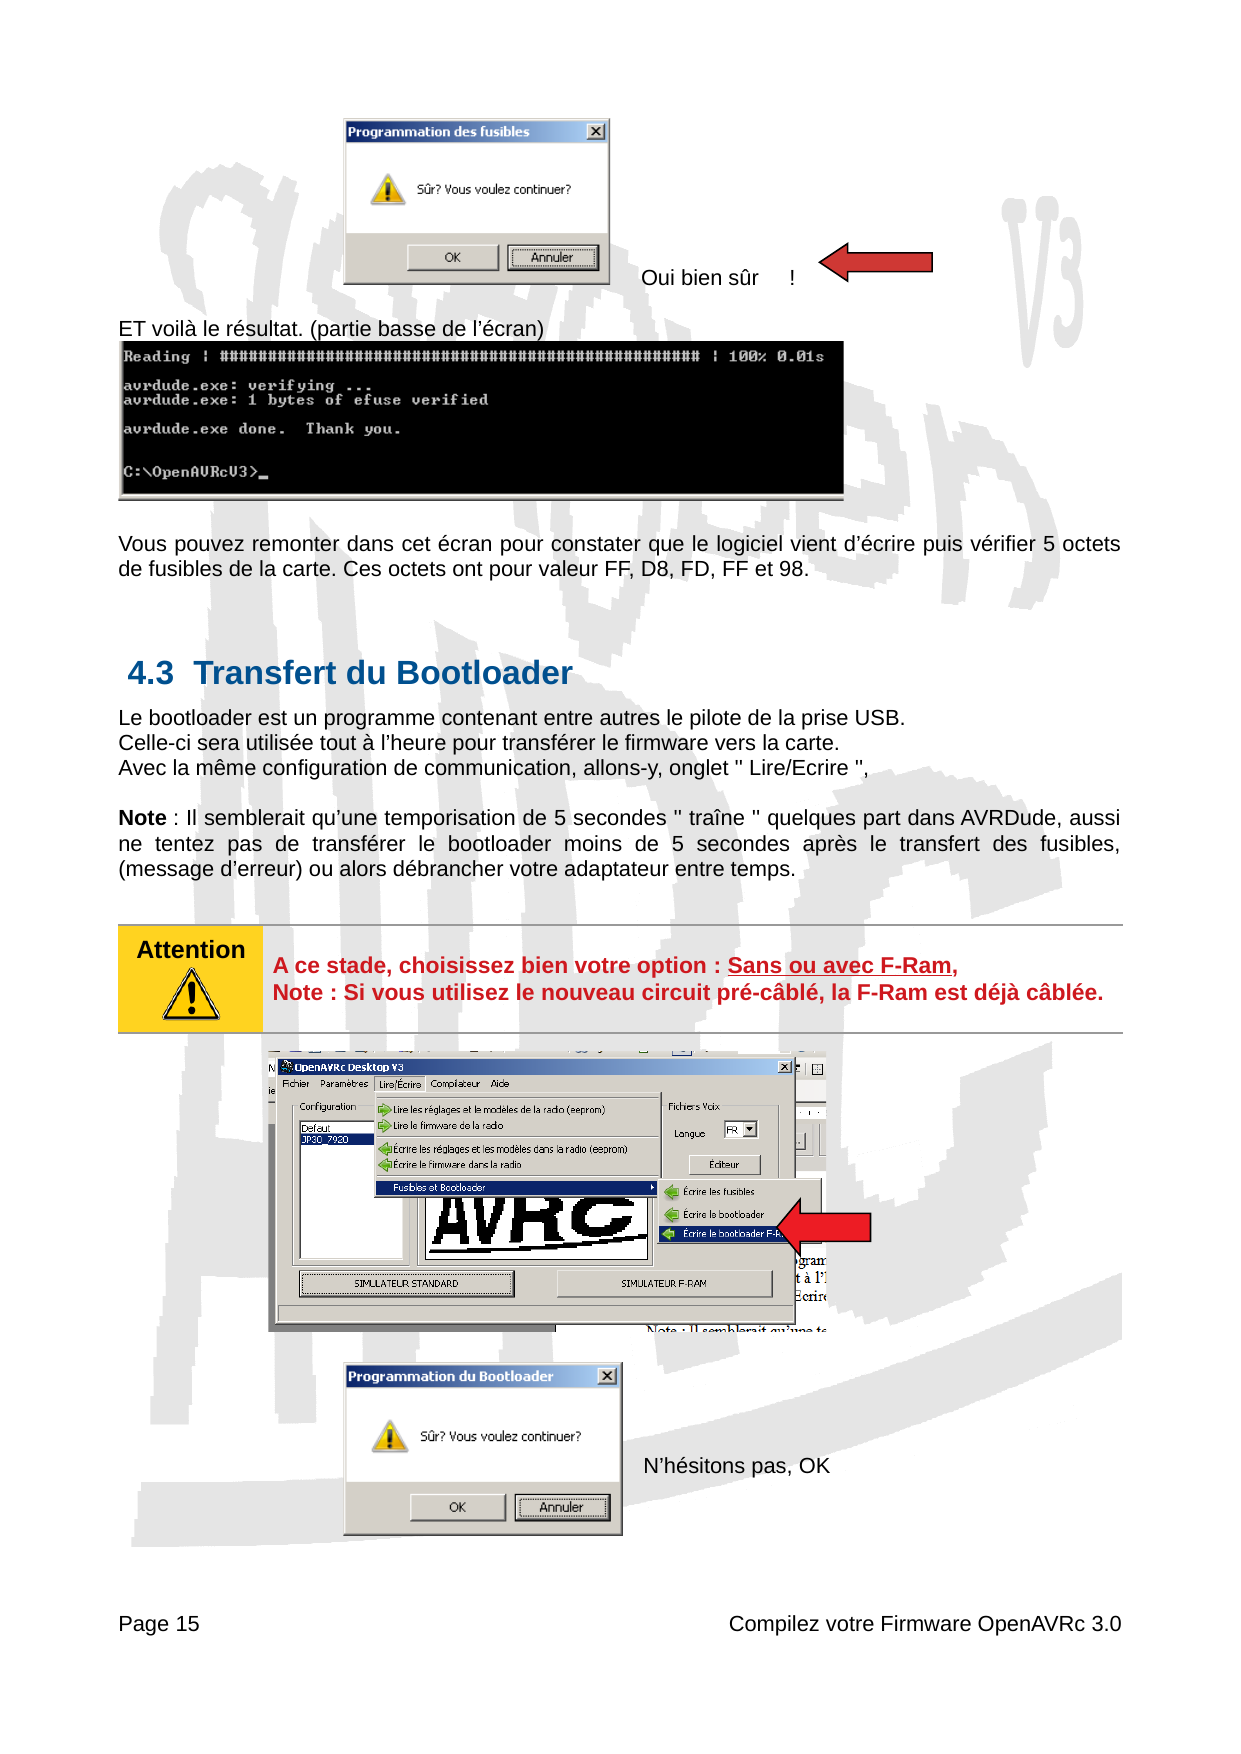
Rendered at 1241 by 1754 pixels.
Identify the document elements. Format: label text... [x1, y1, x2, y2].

text Celle-ci sera utilisée tout à l’heure pour transférer le firmware vers la carte. [118, 729, 1122, 755]
text ET voilà le résultat. (partie basse de l’écran) [118, 316, 1122, 341]
subtitle Transfert du Bootloader [118, 653, 1122, 692]
text Le bootloader est un programme contenant entre autres le pilote de la prise USB. [118, 704, 1122, 729]
table_header A ce stade, choisissez bien votre option : Sans ou avec F-Ram, Note : Si vous utilisez le nouveau circuit pré-câblé, la F-Ram est déjà câblée. [264, 926, 1122, 1032]
picture [343, 118, 611, 285]
text Oui bien sûr ! [118, 118, 1122, 290]
table_header Attention [118, 926, 263, 1032]
text N’hésitons pas, OK [623, 1362, 1122, 1536]
text Avec la même configuration de communication, allons-y, onglet '' Lire/Ecrire '', [118, 755, 1122, 780]
text Vous pouvez remonter dans cet écran pour constater que le logiciel vient d’écrire puis vérifier 5 octets de fusibles de la carte. Ces octets ont pour valeur FF, D8, FD, FF et 98. [118, 530, 1122, 581]
picture [158, 963, 224, 1024]
text [118, 1362, 343, 1536]
text Note : Il semblerait qu’une temporisation de 5 secondes '' traîne '' quelques part dans AVRDude, aussi ne tentez pas de transférer le bootloader moins de 5 secondes après le transfert des fusibles, (message d’erreur) ou alors débrancher votre adaptateur entre temps. [118, 805, 1122, 881]
